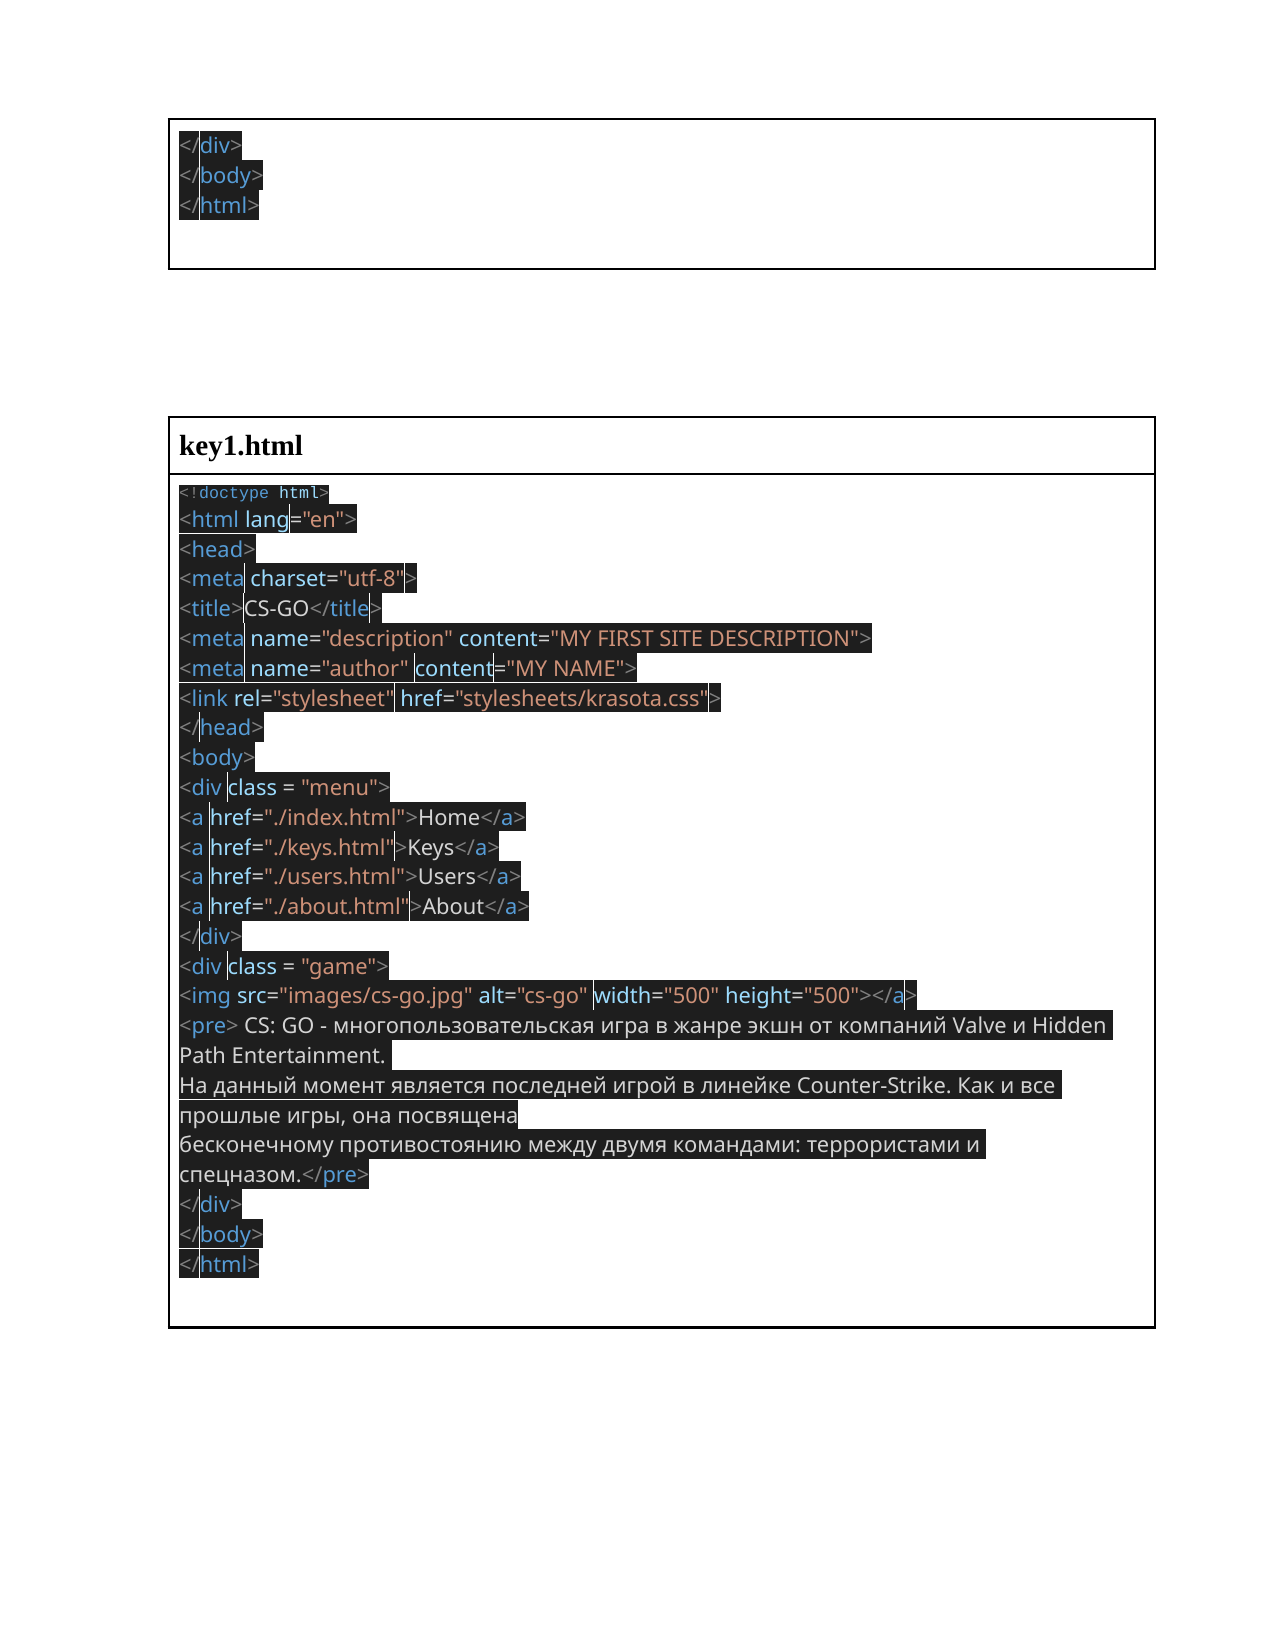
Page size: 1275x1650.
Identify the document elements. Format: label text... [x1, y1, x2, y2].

table_cell </div> </body> </html> [170, 120, 1154, 268]
table_cell <!doctype html> <html lang="en"> <head> <meta charset="utf-8"> <title>CS-GO</title> <meta name="description" content="MY FIRST SITE DESCRIPTION"> <meta name="author" content="MY NAME"> <link rel="stylesheet" href="stylesheets/krasota.css"> </head> <body> <div class = "menu"> <a href="./index.html">Home</a> <a href="./keys.html">Keys</a> <a href="./users.html">Users</a> <a href="./about.html">About</a> </div> <div class = "game"> <img src="images/cs-go.jpg" alt="cs-go" width="500" height="500"></a> <pre> CS: GO - многопользовательская игра в жанре экшн от компаний Valve и Hidden Path Entertainment. На данный момент является последней игрой в линейке Counter-Strike. Как и все прошлые игры, она посвящена бесконечному противостоянию между двумя командами: террористами и спецназом.</pre> </div> </body> </html> [170, 475, 1154, 1326]
table_header key1.html [170, 418, 1154, 472]
